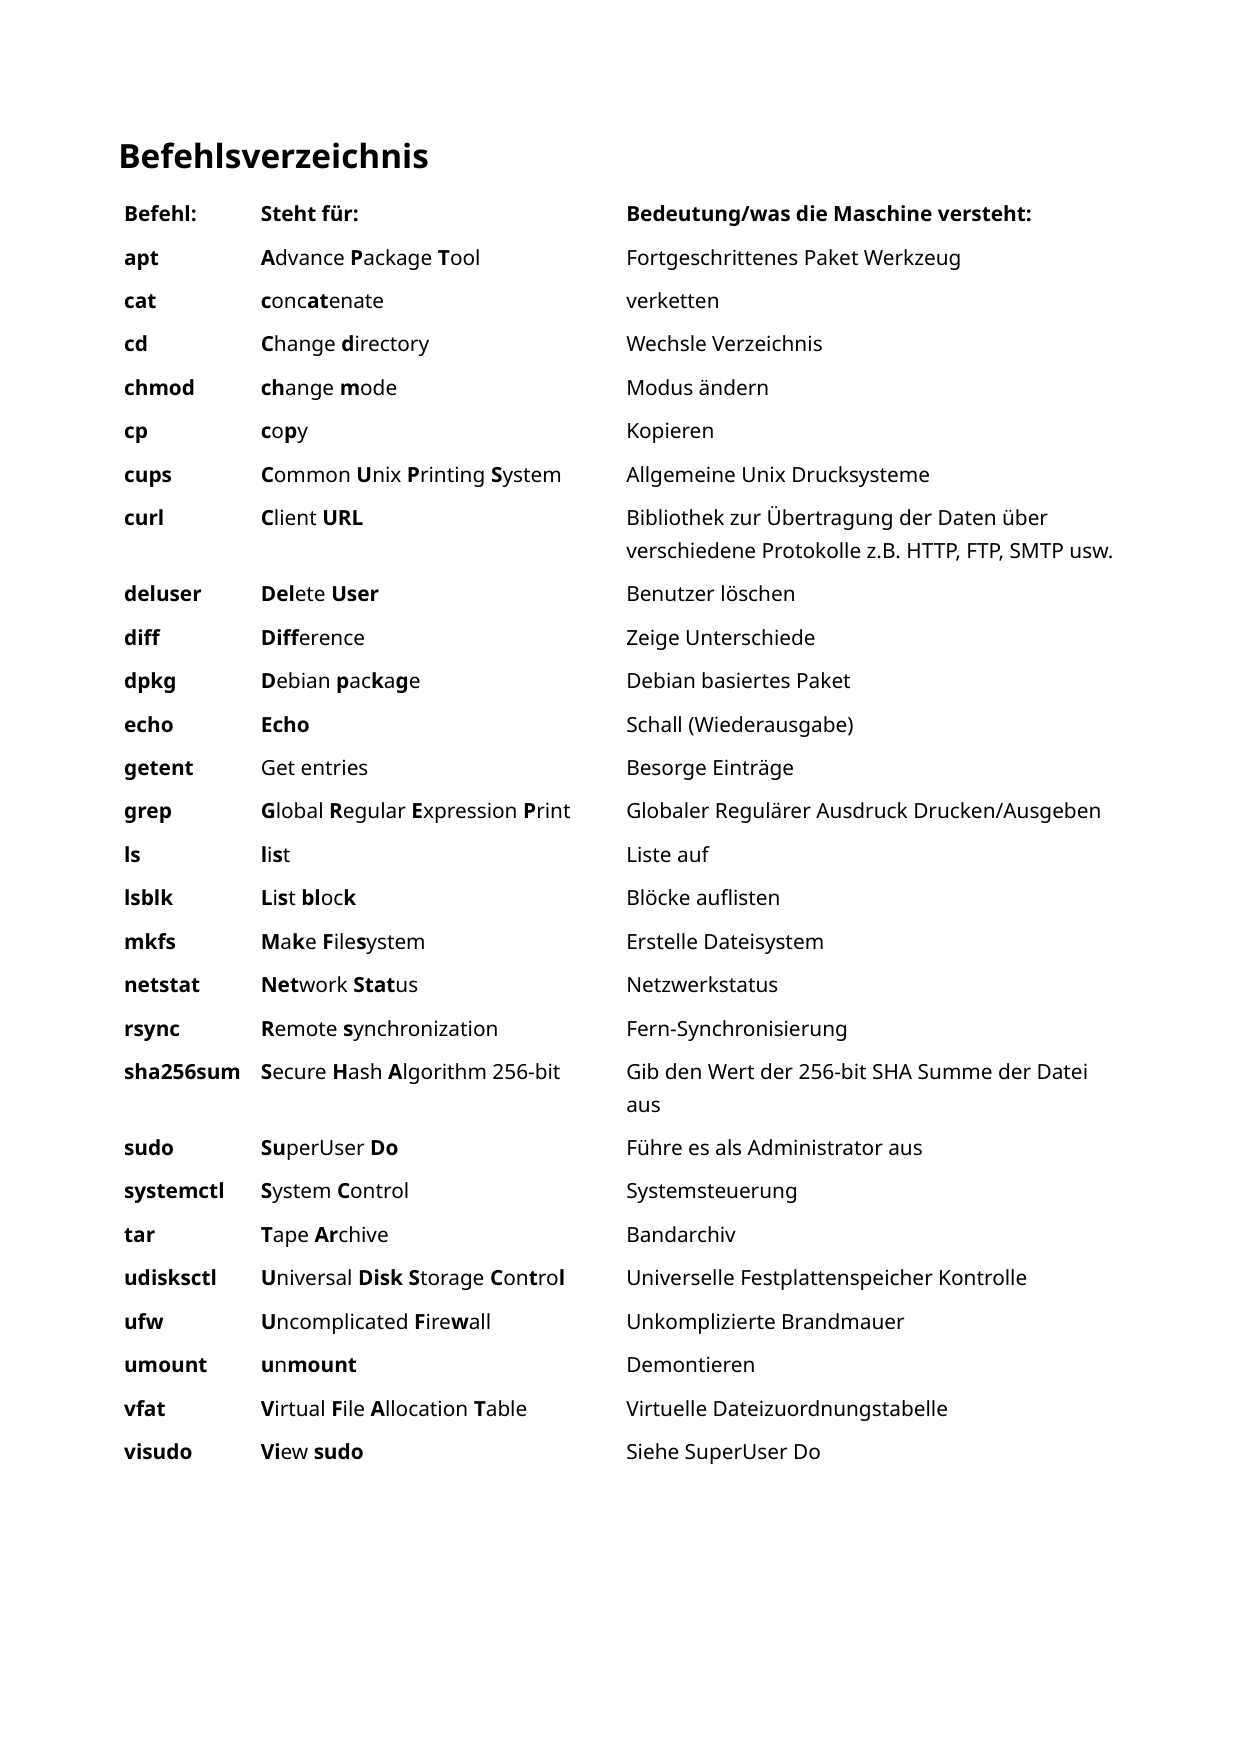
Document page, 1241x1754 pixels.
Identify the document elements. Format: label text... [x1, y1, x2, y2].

table_cell umount [118, 1345, 255, 1388]
table_cell Modus ändern [620, 367, 1122, 411]
table_cell grep [118, 791, 255, 834]
table_cell Systemsteuerung [620, 1171, 1122, 1214]
table_cell diff [118, 617, 255, 661]
table_cell Wechsle Verzeichnis [620, 324, 1122, 367]
table_cell unmount [255, 1345, 620, 1388]
table_cell Globaler Regulärer Ausdruck Drucken/Ausgeben [620, 791, 1122, 834]
table_cell apt [118, 237, 255, 280]
table_cell list [255, 834, 620, 878]
table_cell Get entries [255, 748, 620, 791]
table_cell mkfs [118, 921, 255, 964]
table_cell View sudo [255, 1432, 620, 1475]
table_cell getent [118, 748, 255, 791]
table_cell Allgemeine Unix Drucksysteme [620, 454, 1122, 498]
table_cell cp [118, 411, 255, 454]
table_cell Fortgeschrittenes Paket Werkzeug [620, 237, 1122, 280]
subtitle Befehlsverzeichnis [118, 133, 1122, 178]
table_cell lsblk [118, 878, 255, 921]
table_cell visudo [118, 1432, 255, 1475]
table_cell Liste auf [620, 834, 1122, 878]
table_cell Global Regular Expression Print [255, 791, 620, 834]
table_cell Virtual File Allocation Table [255, 1388, 620, 1432]
table_cell Common Unix Printing System [255, 454, 620, 498]
table_cell Kopieren [620, 411, 1122, 454]
table_cell Demontieren [620, 1345, 1122, 1388]
table_cell SuperUser Do [255, 1128, 620, 1171]
table_cell rsync [118, 1008, 255, 1051]
table_cell echo [118, 704, 255, 747]
table_cell deluser [118, 574, 255, 617]
table_cell Virtuelle Dateizuordnungstabelle [620, 1388, 1122, 1432]
table_cell Uncomplicated Firewall [255, 1301, 620, 1345]
table_cell verketten [620, 280, 1122, 324]
table_header Befehl: [118, 194, 255, 237]
table_cell Universelle Festplattenspeicher Kontrolle [620, 1258, 1122, 1301]
table_cell Fern-Synchronisierung [620, 1008, 1122, 1051]
table_cell ufw [118, 1301, 255, 1345]
table_cell Advance Package Tool [255, 237, 620, 280]
table_cell Führe es als Administrator aus [620, 1128, 1122, 1171]
table_cell udisksctl [118, 1258, 255, 1301]
table_cell copy [255, 411, 620, 454]
table_cell Netzwerkstatus [620, 965, 1122, 1008]
table_cell System Control [255, 1171, 620, 1214]
table_cell tar [118, 1214, 255, 1258]
table_cell Bandarchiv [620, 1214, 1122, 1258]
table_cell Delete User [255, 574, 620, 617]
table_cell sha256sum [118, 1051, 255, 1127]
table_cell Schall (Wiederausgabe) [620, 704, 1122, 747]
table_cell Universal Disk Storage Control [255, 1258, 620, 1301]
table_cell change mode [255, 367, 620, 411]
table_cell Debian basiertes Paket [620, 661, 1122, 704]
table_cell Unkomplizierte Brandmauer [620, 1301, 1122, 1345]
table_cell Remote synchronization [255, 1008, 620, 1051]
table_cell sudo [118, 1128, 255, 1171]
table_cell ls [118, 834, 255, 878]
table_cell Debian package [255, 661, 620, 704]
table_cell Secure Hash Algorithm 256-bit [255, 1051, 620, 1127]
table_cell chmod [118, 367, 255, 411]
table_cell Make Filesystem [255, 921, 620, 964]
table_cell Tape Archive [255, 1214, 620, 1258]
table_cell Siehe SuperUser Do [620, 1432, 1122, 1475]
table_header Bedeutung/was die Maschine versteht: [620, 194, 1122, 237]
table_cell netstat [118, 965, 255, 1008]
table_cell Besorge Einträge [620, 748, 1122, 791]
table_cell cd [118, 324, 255, 367]
table_cell Benutzer löschen [620, 574, 1122, 617]
table_cell Erstelle Dateisystem [620, 921, 1122, 964]
table_cell Change directory [255, 324, 620, 367]
table_cell Echo [255, 704, 620, 747]
table_cell cups [118, 454, 255, 498]
table_cell cat [118, 280, 255, 324]
table_cell Gib den Wert der 256-bit SHA Summe der Datei aus [620, 1051, 1122, 1127]
table_cell Network Status [255, 965, 620, 1008]
table_cell Bibliothek zur Übertragung der Daten über verschiedene Protokolle z.B. HTTP, FTP, SMTP usw. [620, 498, 1122, 574]
table_cell concatenate [255, 280, 620, 324]
table_cell List block [255, 878, 620, 921]
table_cell Zeige Unterschiede [620, 617, 1122, 661]
table_cell Difference [255, 617, 620, 661]
table_cell Blöcke auflisten [620, 878, 1122, 921]
table_cell systemctl [118, 1171, 255, 1214]
table_cell Client URL [255, 498, 620, 574]
table_cell vfat [118, 1388, 255, 1432]
table_cell curl [118, 498, 255, 574]
table_cell dpkg [118, 661, 255, 704]
table_header Steht für: [255, 194, 620, 237]
